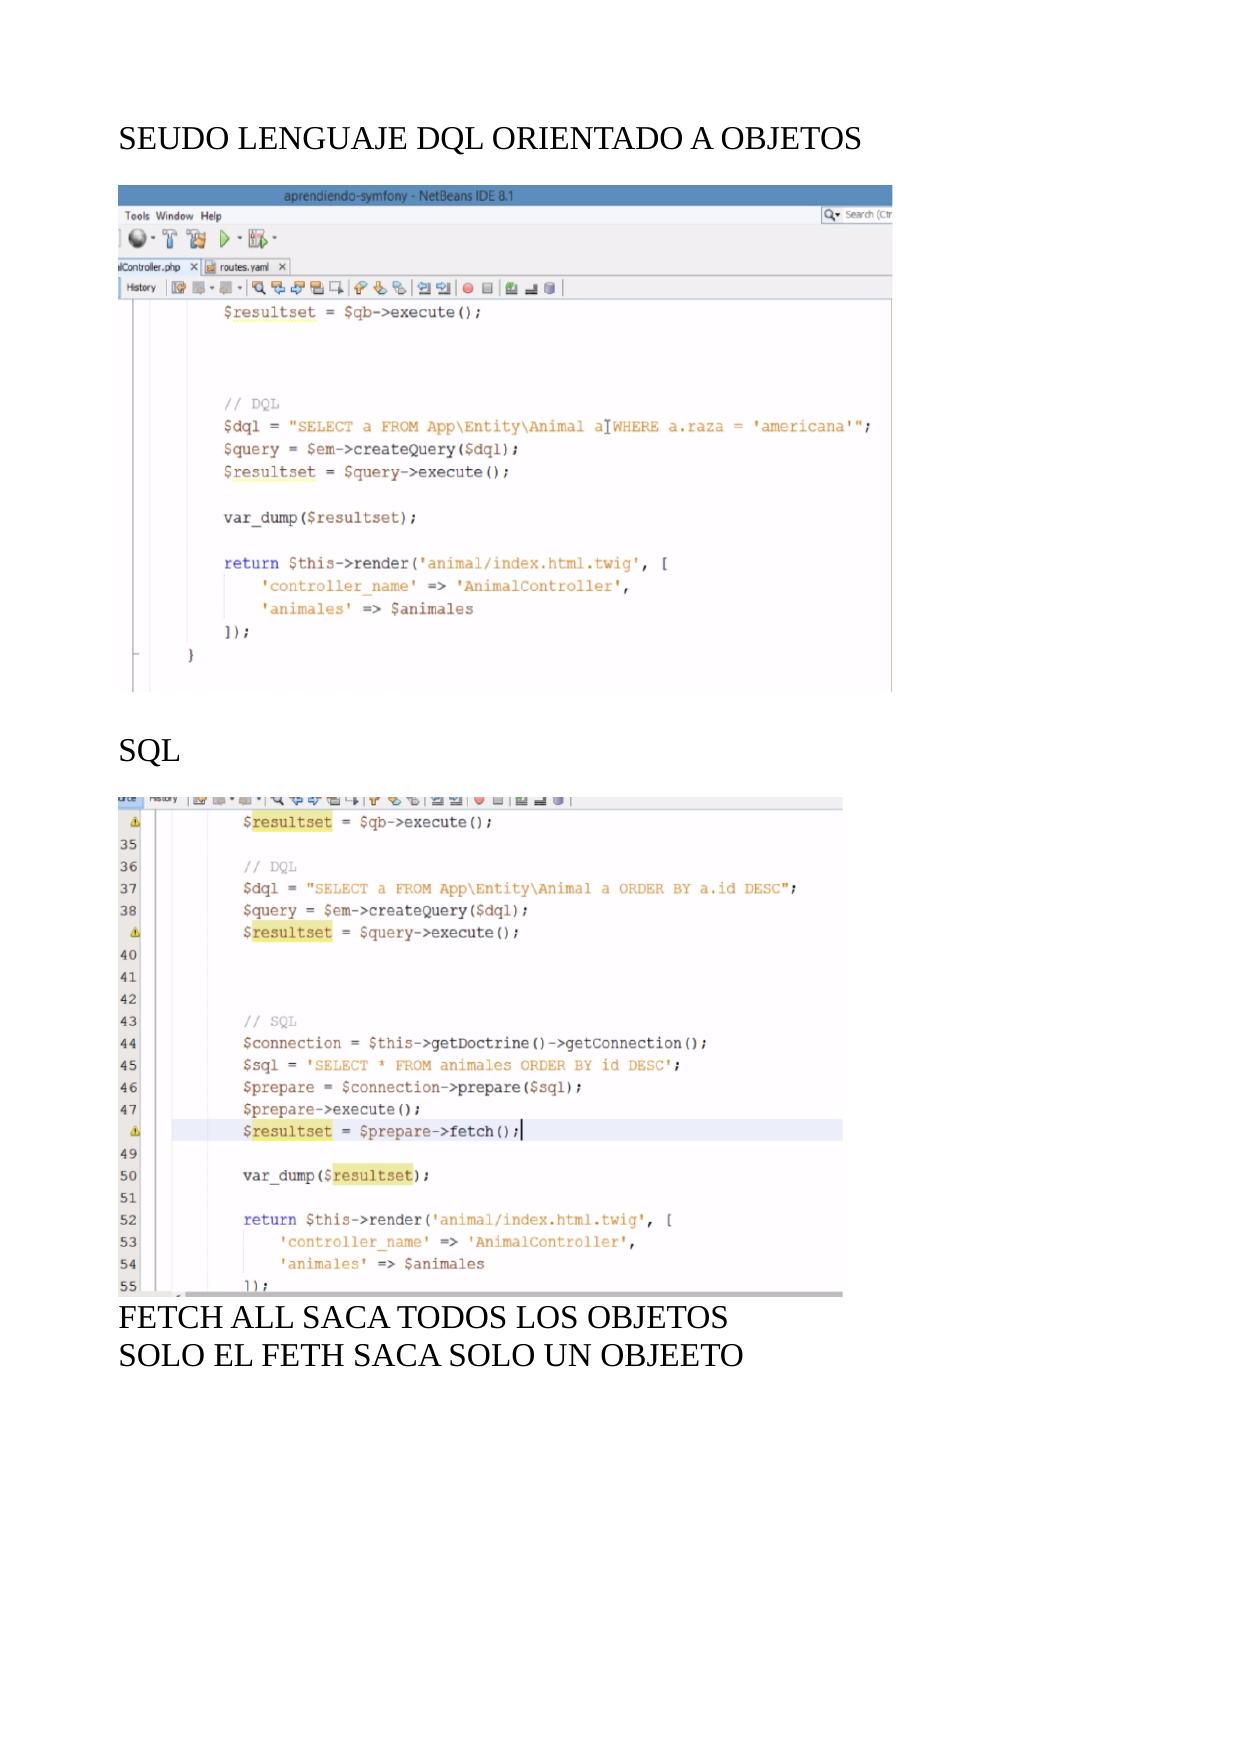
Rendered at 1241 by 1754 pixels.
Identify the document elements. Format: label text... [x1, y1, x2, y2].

text SOLO EL FETH SACA SOLO UN OBJEETO [118, 1335, 1122, 1373]
text SQL [118, 730, 1122, 768]
text FETCH ALL SACA TODOS LOS OBJETOS [118, 1297, 1122, 1335]
text SEUDO LENGUAJE DQL ORIENTADO A OBJETOS [118, 118, 1122, 156]
